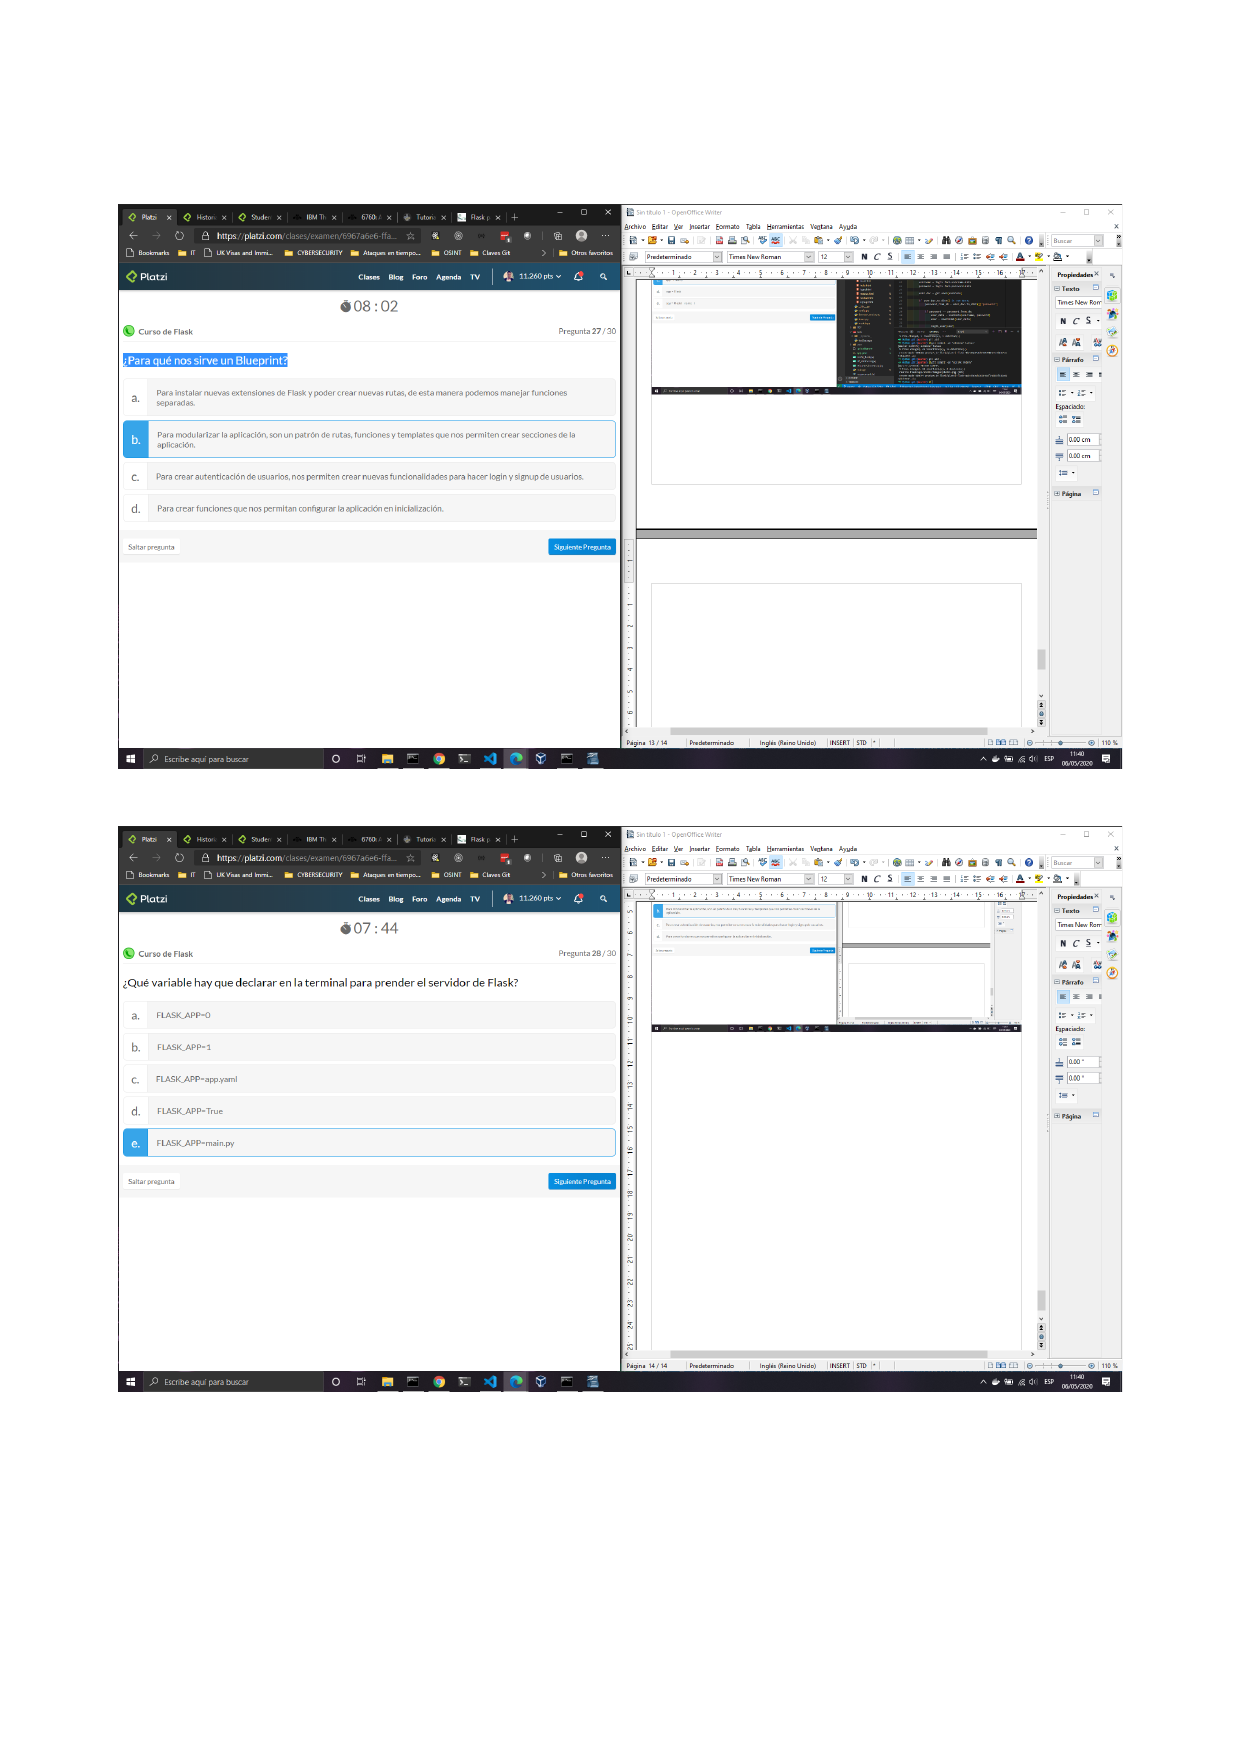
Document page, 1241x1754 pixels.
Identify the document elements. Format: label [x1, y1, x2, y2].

picture [118, 204, 1123, 769]
picture [118, 826, 1123, 1392]
